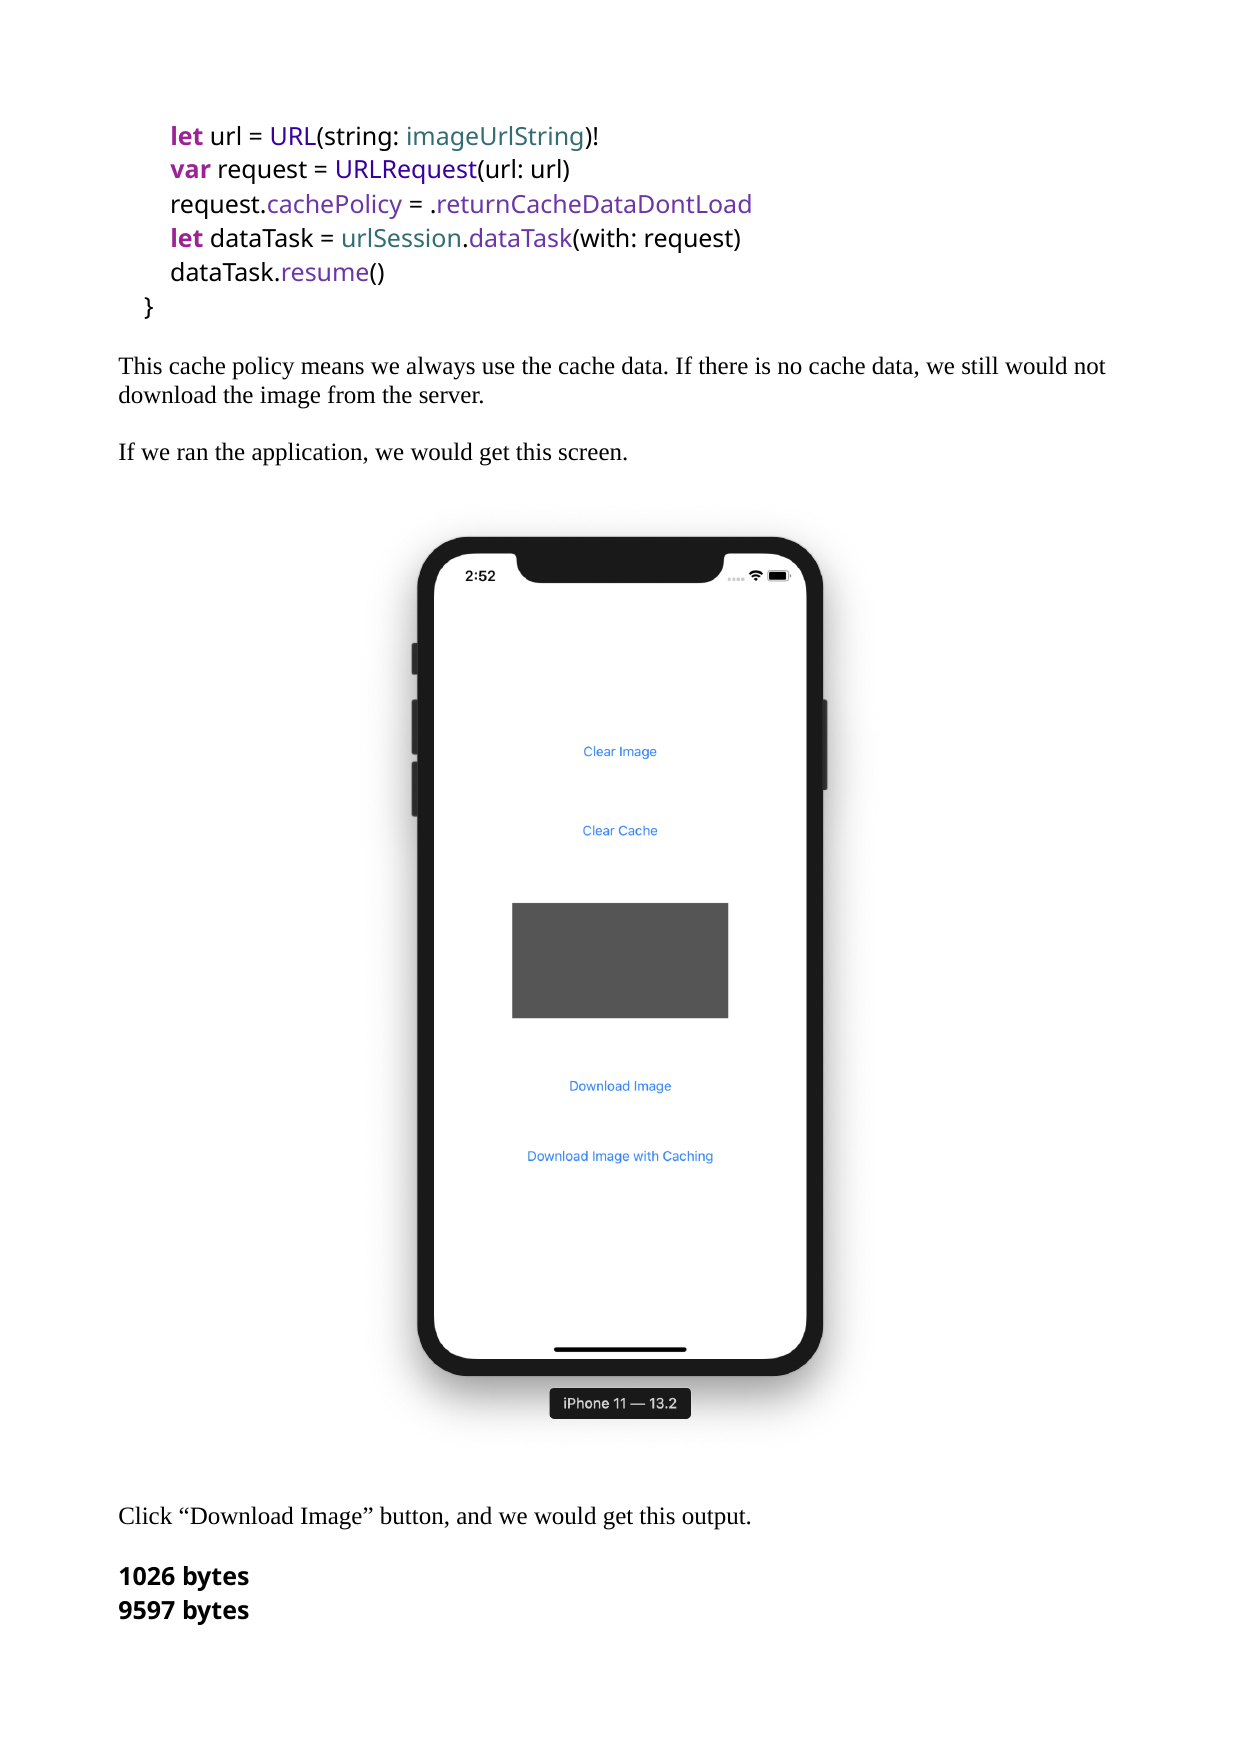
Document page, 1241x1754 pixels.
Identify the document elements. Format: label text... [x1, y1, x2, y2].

text let dataTask = urlSession.dataTask(with: request) [118, 220, 1122, 254]
text 9597 bytes [118, 1593, 1122, 1627]
text let url = URL(string: imageUrlString)! [118, 118, 1122, 152]
picture [346, 495, 894, 1458]
text dataTask.resume() [118, 254, 1122, 288]
text This cache policy means we always use the cache data. If there is no cache data, we still would not download the image from the server. [118, 351, 1122, 409]
text If we ran the application, we would get this screen. [118, 437, 1122, 466]
text var request = URLRequest(url: url) [118, 152, 1122, 186]
text 1026 bytes [118, 1559, 1122, 1593]
text Click “Download Image” button, and we would get this output. [118, 1501, 1122, 1530]
text request.cachePolicy = .returnCacheDataDontLoad [118, 186, 1122, 220]
text } [118, 288, 1122, 322]
